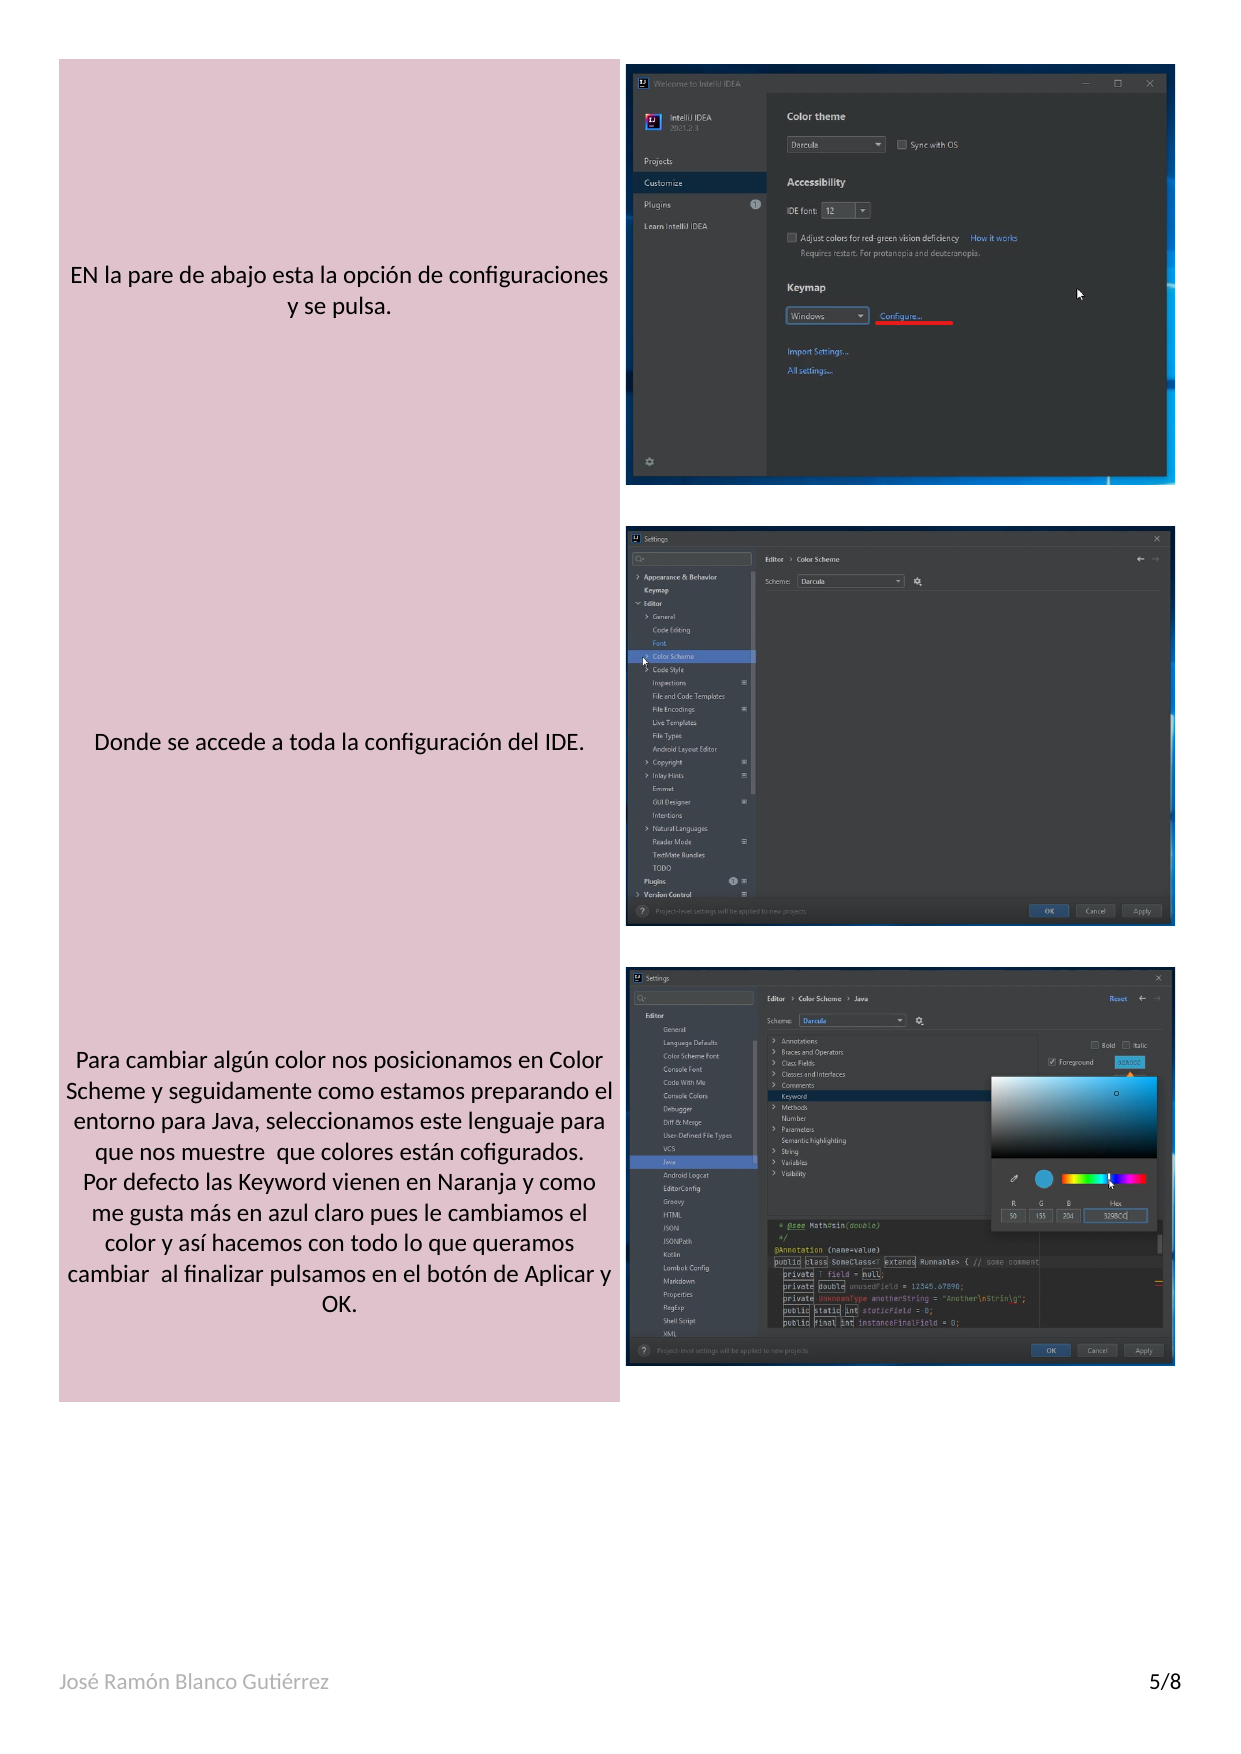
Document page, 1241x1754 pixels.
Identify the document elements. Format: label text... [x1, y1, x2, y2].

table_cell Donde se accede a toda la configuración del IDE. [59, 521, 620, 962]
picture [625, 64, 1176, 485]
table_cell Para cambiar algún color nos posicionamos en Color Scheme y seguidamente como estamos preparando el entorno para Java, seleccionamos este lenguaje para que nos muestre que colores están cofigurados. Por defecto las Keyword vienen en Naranja y como me gusta más en azul claro pues le cambiamos el color y así hacemos con todo lo que queramos cambiar al finalizar pulsamos en el botón de Aplicar y OK. [59, 962, 620, 1402]
table_cell [620, 521, 1181, 962]
table_cell [620, 962, 1181, 1402]
picture [625, 967, 1176, 1366]
table_cell [620, 59, 1181, 521]
picture [625, 526, 1176, 926]
table_cell EN la pare de abajo esta la opción de configuraciones y se pulsa. [59, 59, 620, 521]
